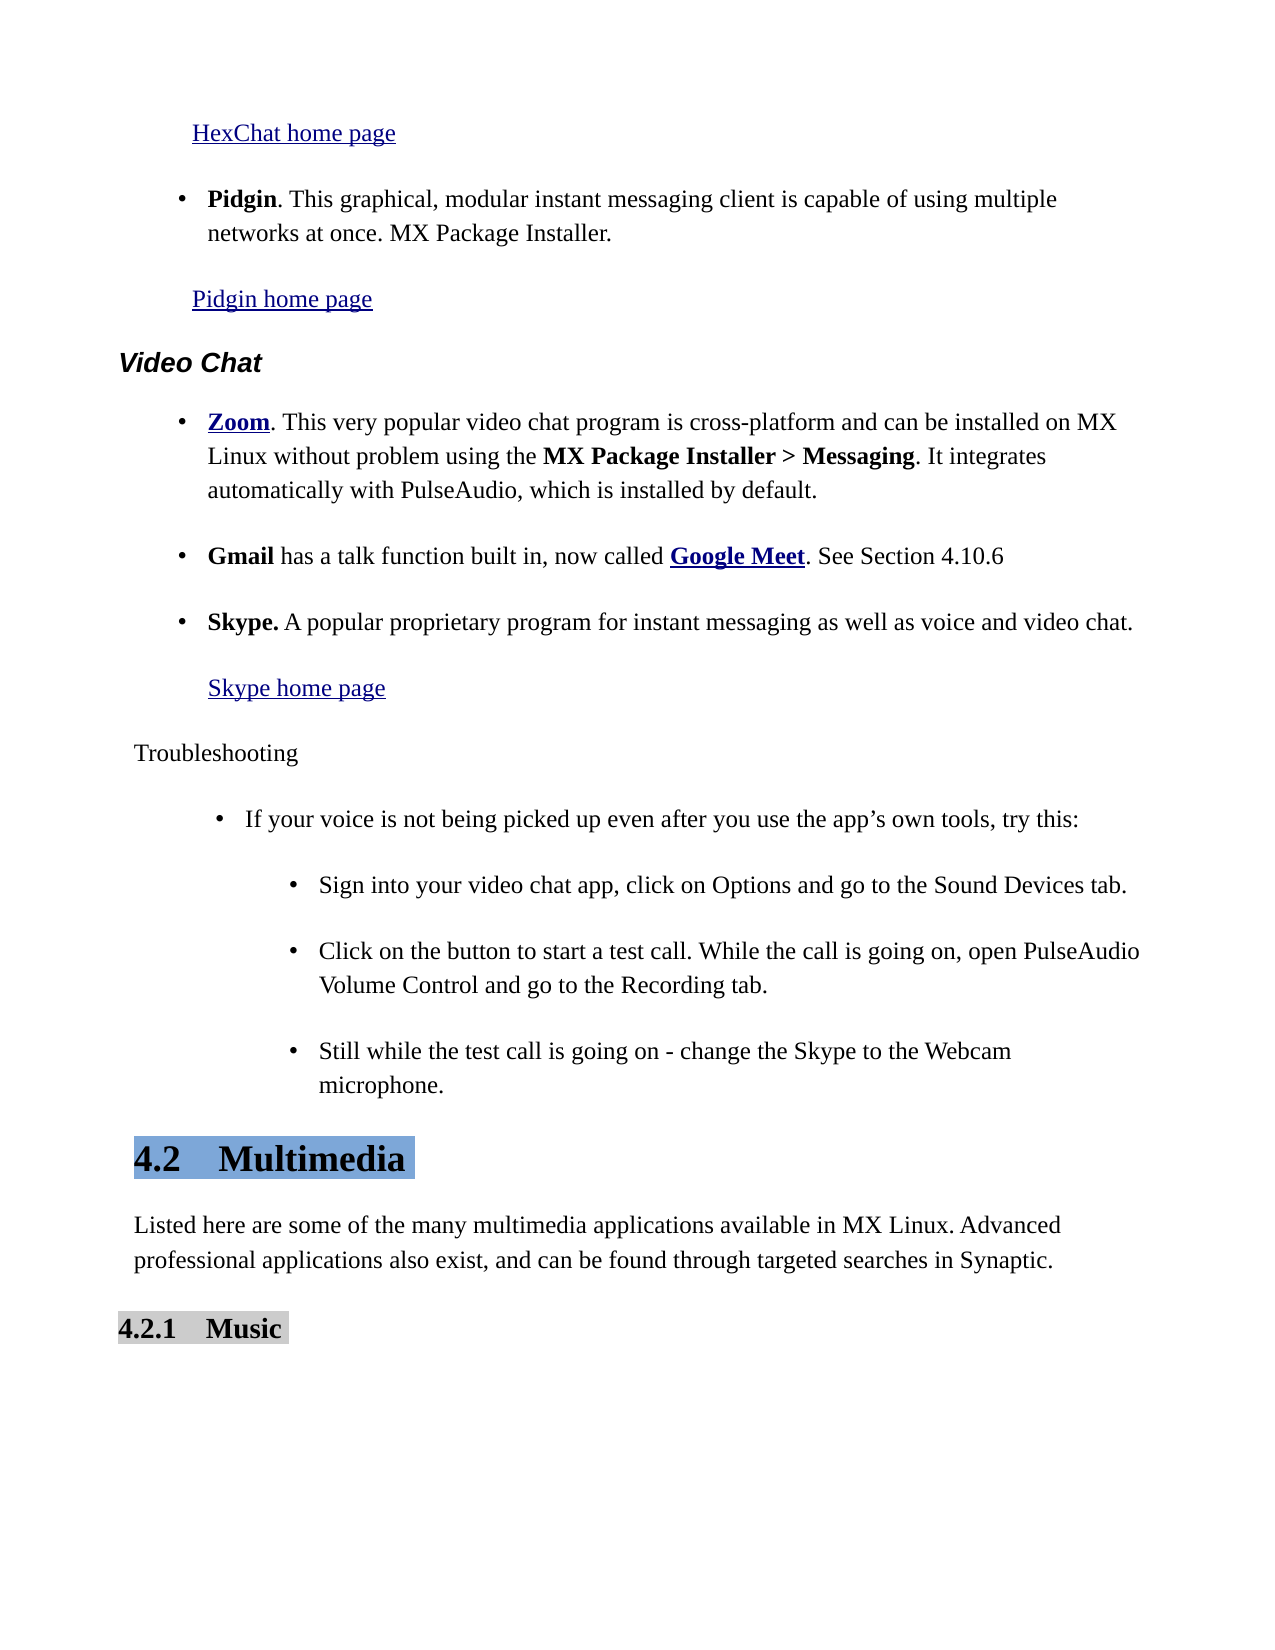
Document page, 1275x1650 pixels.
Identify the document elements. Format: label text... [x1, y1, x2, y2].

text Skype home page [134, 673, 1141, 702]
list If your voice is not being picked up even after you use the app’s own tools, try this: [215, 804, 1141, 833]
list Pidgin home page [162, 284, 1157, 313]
list HexChat home page [162, 118, 1157, 147]
list Click on the button to start a test call. While the call is going on, open PulseAudio Volume Control and go to the Recording tab. [289, 936, 1141, 999]
list Pidgin. This graphical, modular instant messaging client is capable of using multiple networks at once. MX Package Installer. [178, 184, 1141, 247]
list Sign into your video chat app, click on Options and go to the Sound Devices tab. [289, 870, 1141, 899]
list Zoom. This very popular video chat program is cross-platform and can be installed on MX Linux without problem using the MX Package Installer > Messaging. It integrates automatically with PulseAudio, which is installed by default. [178, 407, 1141, 504]
list Still while the test call is going on - change the Skype to the Webcam microphone. [289, 1036, 1141, 1099]
list Skype. A popular proprietary program for instant messaging as well as voice and video chat. [178, 607, 1141, 636]
subtitle 4.2 Multimedia [415, 1136, 1141, 1179]
subtitle Video Chat [118, 347, 1157, 378]
text Listed here are some of the many multimedia applications available in MX Linux. Advanced professional applications also exist, and can be found through targeted searches in Synaptic. [134, 1211, 1141, 1274]
text Troubleshooting [134, 738, 1141, 767]
subtitle 4.2.1 Music [118, 1311, 1157, 1344]
list Gmail has a talk function built in, now called Google Meet. See Section 4.10.6 [178, 541, 1141, 570]
